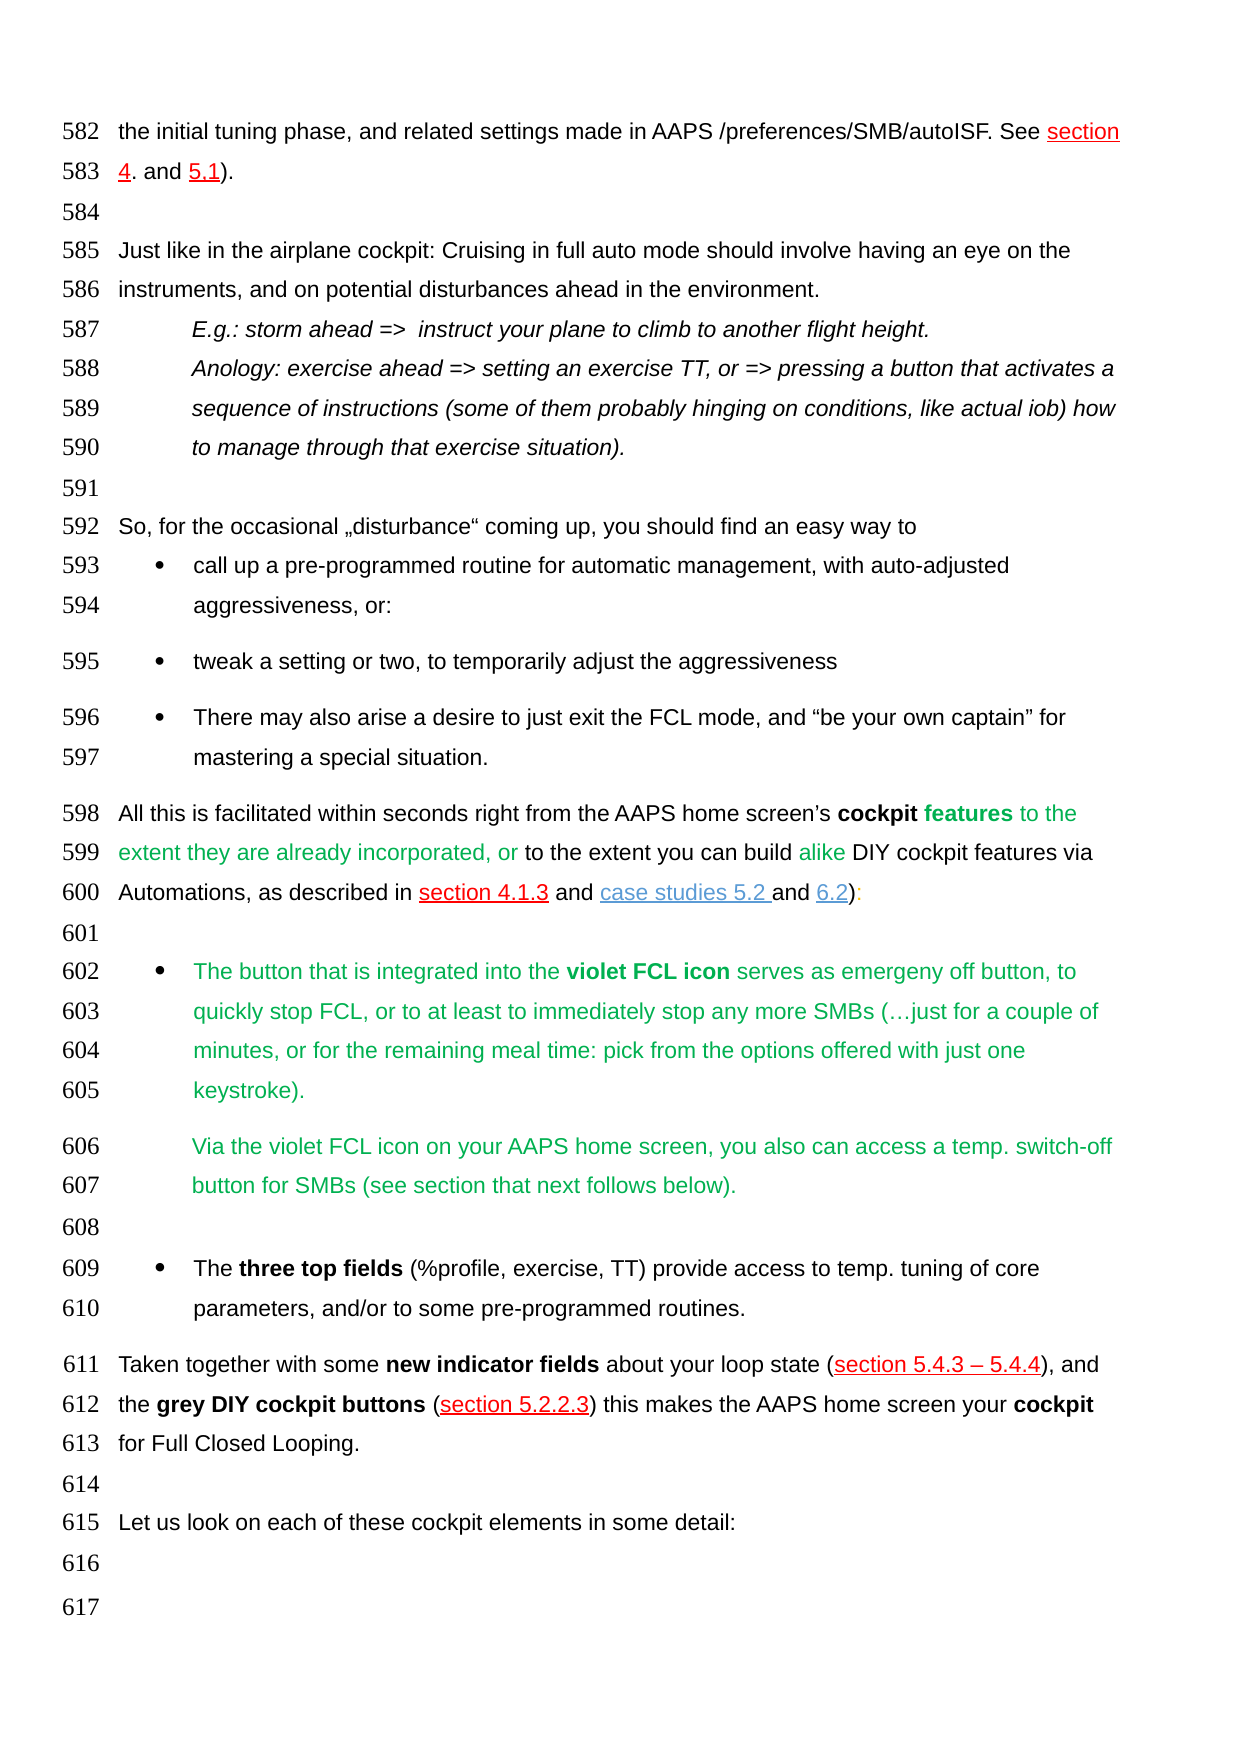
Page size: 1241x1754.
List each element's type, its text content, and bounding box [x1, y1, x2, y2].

text Just like in the airplane cockpit: Cruising in full auto mode should involve having an eye on the instruments, and on potential disturbances ahead in the environment. [118, 237, 1122, 302]
list call up a pre-programmed routine for automatic management, with auto-adjusted aggressiveness, or: [156, 552, 1122, 618]
text Taken together with some new indicator fields about your loop state (section 5.4.3 – 5.4.4), and the grey DIY cockpit buttons (section 5.2.2.3) this makes the AAPS home screen your cockpit for Full Closed Looping. [118, 1351, 1122, 1456]
list tweak a setting or two, to temporarily adjust the aggressiveness [156, 648, 1122, 674]
list The button that is integrated into the violet FCL icon serves as emergeny off button, to quickly stop FCL, or to at least to immediately stop any more SMBs (…just for a couple of minutes, or for the remaining meal time: pick from the options offered with just one keystroke). [156, 958, 1122, 1103]
list There may also arise a desire to just exit the FCL mode, and “be your own captain” for mastering a special situation. [156, 704, 1122, 770]
text Via the violet FCL icon on your AAPS home screen, you also can access a temp. switch-off button for SMBs (see section that next follows below). [192, 1133, 1122, 1199]
list The three top fields (%profile, exercise, TT) provide access to temp. tuning of core parameters, and/or to some pre-programmed routines. [156, 1255, 1122, 1321]
text Let us look on each of these cockpit elements in some detail: [118, 1509, 1122, 1535]
text the initial tuning phase, and related settings made in AAPS /preferences/SMB/autoISF. See section 4. and 5,1). [118, 118, 1122, 184]
text E.g.: storm ahead => instruct your plane to climb to another flight height. [192, 316, 1122, 342]
text Anology: exercise ahead => setting an exercise TT, or => pressing a button that activates a sequence of instructions (some of them probably hinging on conditions, like actual iob) how to manage through that exercise situation). [192, 355, 1122, 460]
text All this is facilitated within seconds right from the AAPS home screen’s cockpit features to the extent they are already incorporated, or to the extent you can build alike DIY cockpit features via Automations, as described in section 4.1.3 and case studies 5.2 and 6.2): [118, 800, 1122, 905]
text So, for the occasional „disturbance“ coming up, you should find an easy way to [118, 513, 1122, 539]
